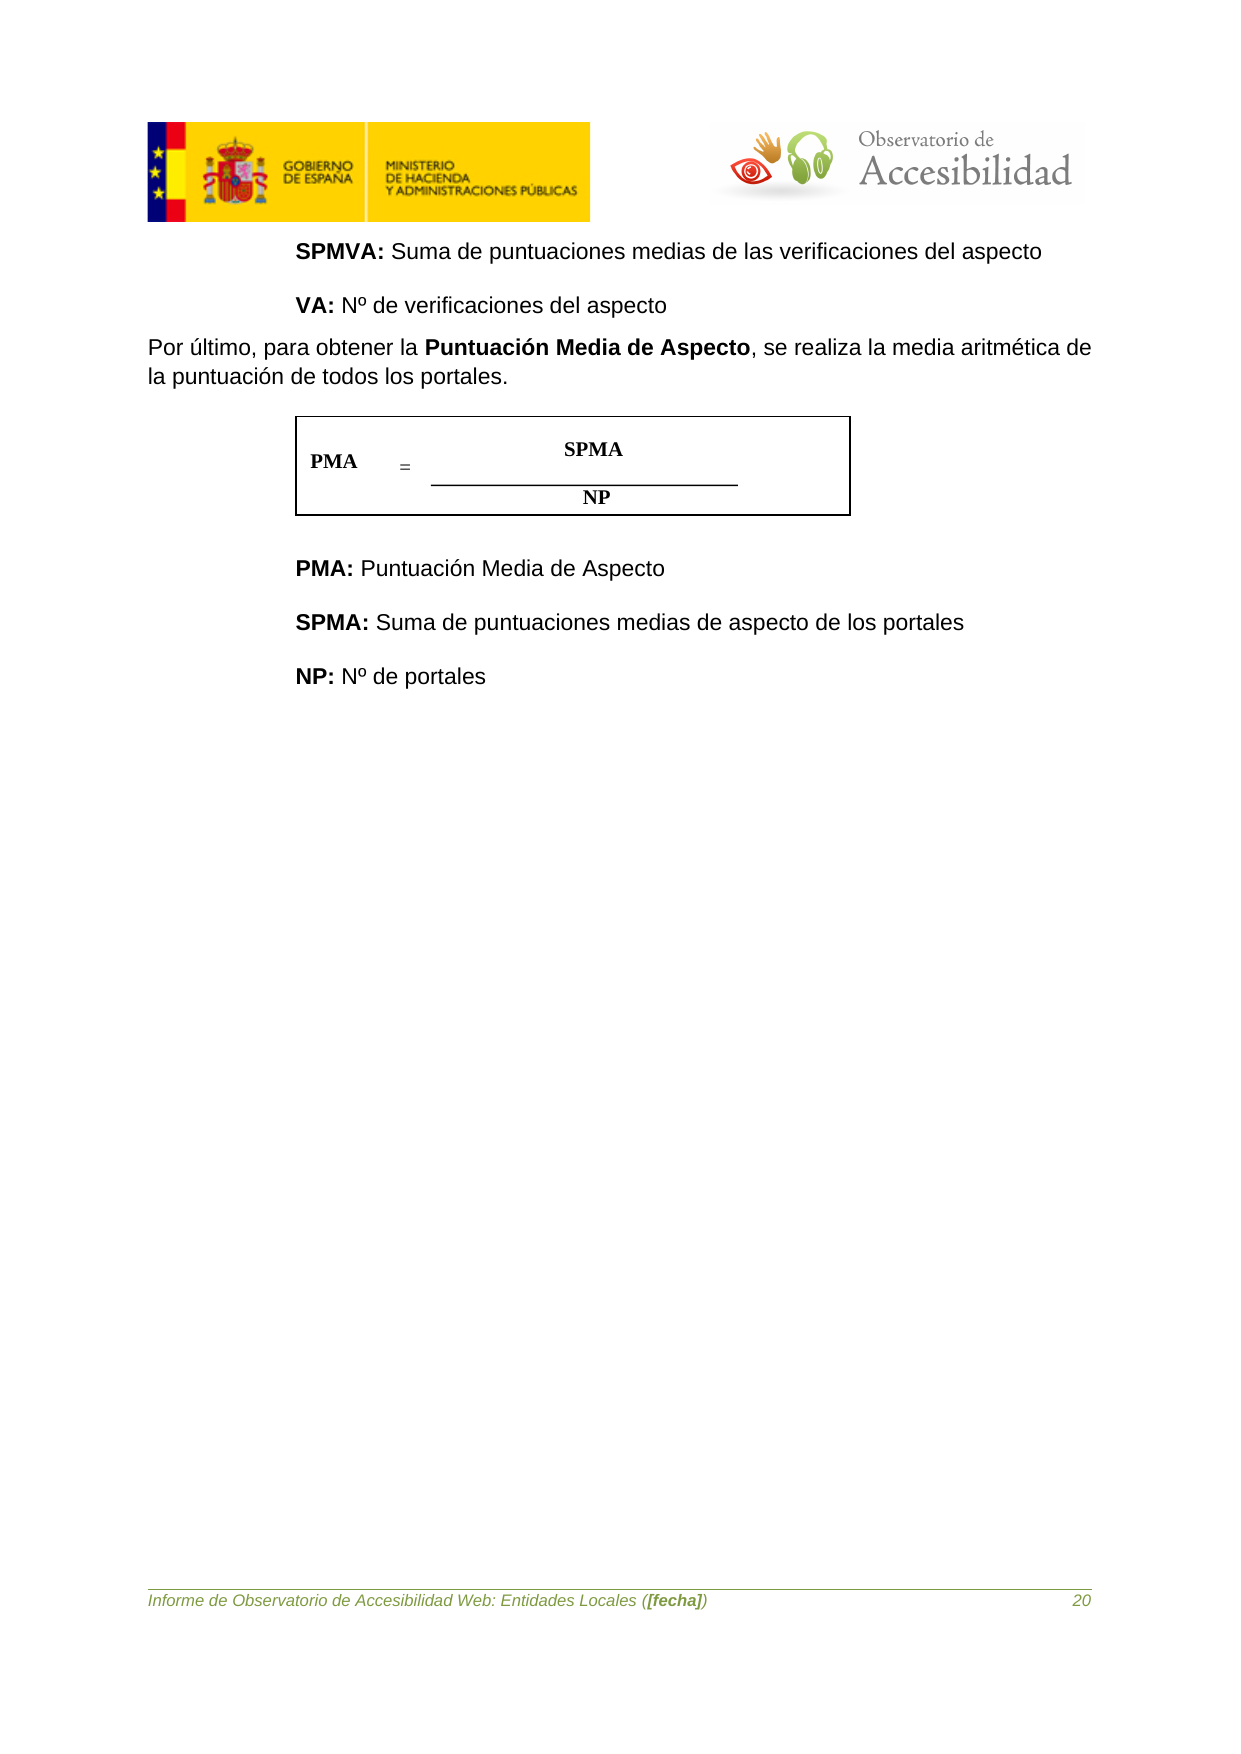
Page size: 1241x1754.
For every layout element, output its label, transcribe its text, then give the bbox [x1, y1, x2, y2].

text VA: Nº de verificaciones del aspecto [295, 292, 1092, 318]
text Por último, para obtener la Puntuación Media de Aspecto, se realiza la media aritmética de la puntuación de todos los portales. [148, 334, 1092, 389]
picture [147, 122, 591, 222]
picture [710, 122, 1086, 205]
text PMA: Puntuación Media de Aspecto [295, 555, 1092, 581]
text SPMVA: Suma de puntuaciones medias de las verificaciones del aspecto [295, 238, 1092, 264]
text SPMA: Suma de puntuaciones medias de aspecto de los portales [295, 609, 1092, 635]
text NP: Nº de portales [295, 663, 1092, 689]
